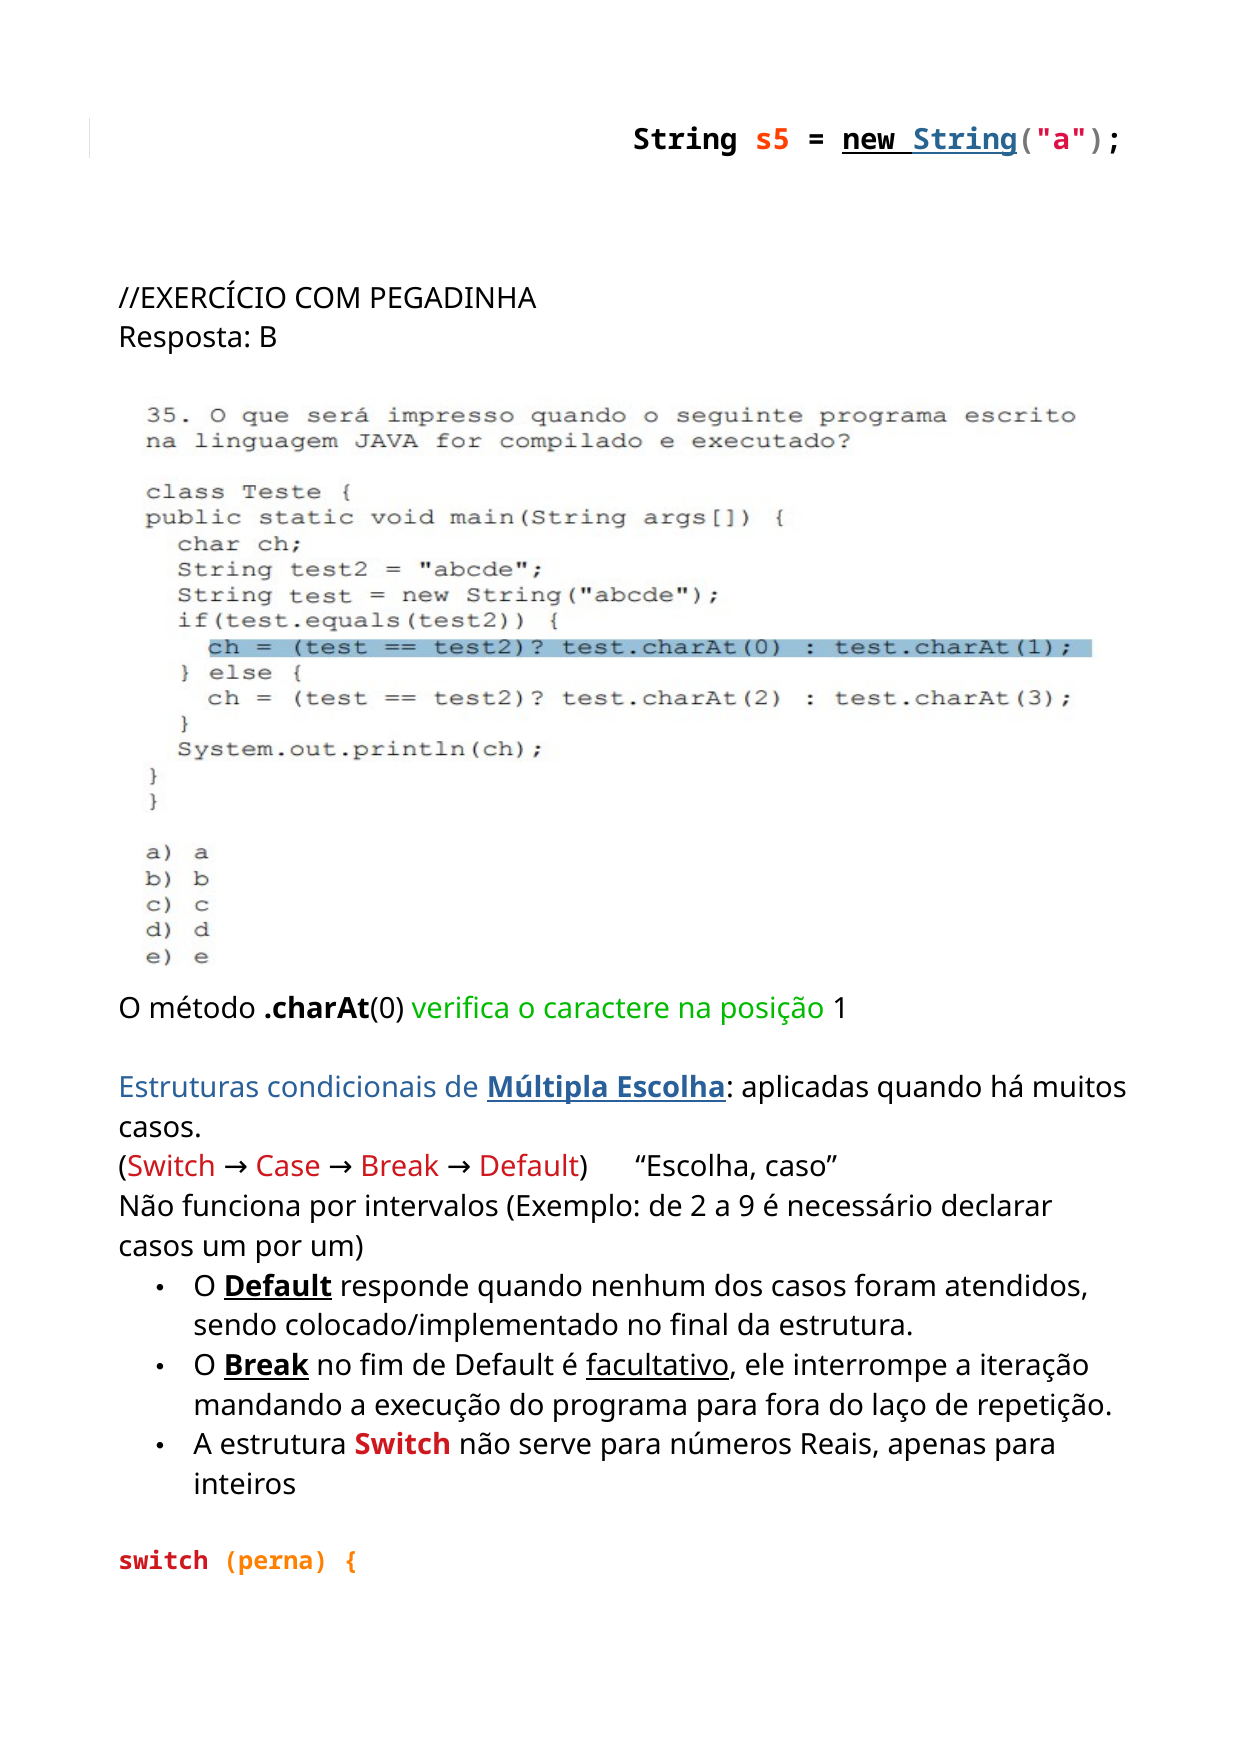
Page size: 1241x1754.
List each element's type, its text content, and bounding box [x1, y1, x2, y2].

picture [118, 396, 1123, 987]
text Resposta: B [118, 317, 1122, 396]
text O método .charAt(0) verifica o caractere na posição 1 [118, 987, 1122, 1027]
text (Switch → Case → Break → Default) “Escolha, caso” [118, 1146, 1122, 1185]
text String s5 = new String("a"); [90, 118, 1122, 158]
list O Default responde quando nenhum dos casos foram atendidos, sendo colocado/implementado no final da estrutura. [156, 1265, 1122, 1344]
text //EXERCÍCIO COM PEGADINHA [118, 277, 1122, 317]
list A estrutura Switch não serve para números Reais, apenas para inteiros [156, 1423, 1122, 1503]
list O Break no fim de Default é facultativo, ele interrompe a iteração mandando a execução do programa para fora do laço de repetição. [156, 1344, 1122, 1423]
text switch (perna) { [118, 1543, 1122, 1577]
text Estruturas condicionais de Múltipla Escolha: aplicadas quando há muitos casos. [118, 1066, 1169, 1146]
text Não funciona por intervalos (Exemplo: de 2 a 9 é necessário declarar casos um por um) [118, 1185, 1122, 1265]
